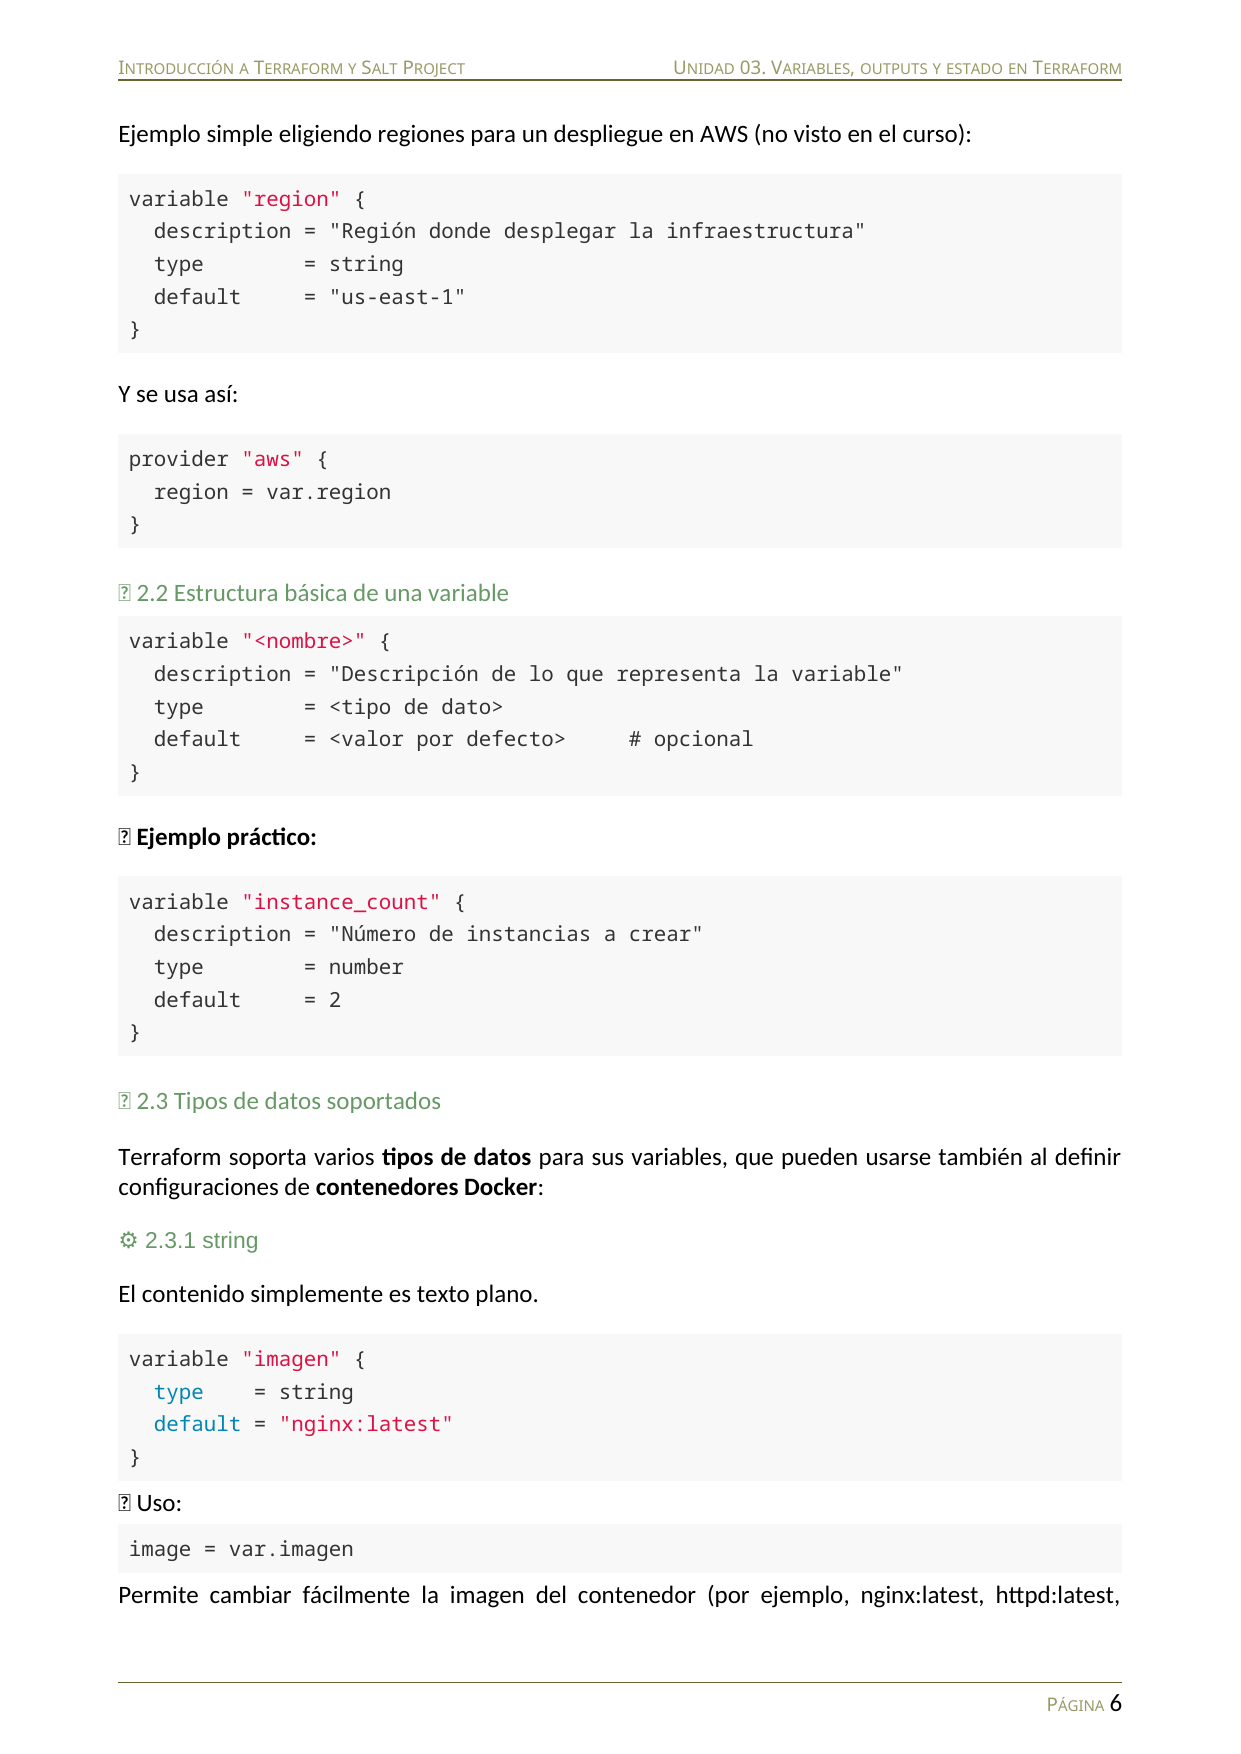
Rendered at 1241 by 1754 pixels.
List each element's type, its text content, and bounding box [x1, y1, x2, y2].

subtitle ⚙️ 2.3.1 string [118, 1227, 1122, 1253]
text Ejemplo simple eligiendo regiones para un despliegue en AWS (no visto en el curso): [118, 118, 1122, 148]
text El contenido simplemente es texto plano. [118, 1278, 1122, 1309]
text Terraform soporta varios tipos de datos para sus variables, que pueden usarse también al definir configuraciones de contenedores Docker: [118, 1141, 1122, 1202]
table_header variable "<nombre>" { description = "Descripción de lo que representa la variable" type = <tipo de dato> default = <valor por defecto> # opcional } [118, 616, 1122, 796]
subtitle 🧱 2.2 Estructura básica de una variable [118, 577, 1122, 608]
subtitle 🧬 2.3 Tipos de datos soportados [118, 1085, 1122, 1116]
table_header variable "region" { description = "Región donde desplegar la infraestructura" type = string default = "us-east-1" } [118, 174, 1122, 353]
text 💡 Ejemplo práctico: [118, 821, 1122, 851]
table_header variable "imagen" { type = string default = "nginx:latest" } [118, 1334, 1122, 1481]
table_header provider "aws" { region = var.region } [118, 434, 1122, 548]
text Y se usa así: [118, 378, 1122, 409]
text 💡 Uso: [118, 1487, 1122, 1517]
table_header variable "instance_count" { description = "Número de instancias a crear" type = number default = 2 } [118, 876, 1122, 1056]
table_header image = var.imagen [118, 1524, 1122, 1573]
text Permite cambiar fácilmente la imagen del contenedor (por ejemplo, nginx:latest, httpd:latest, [118, 1579, 1122, 1609]
